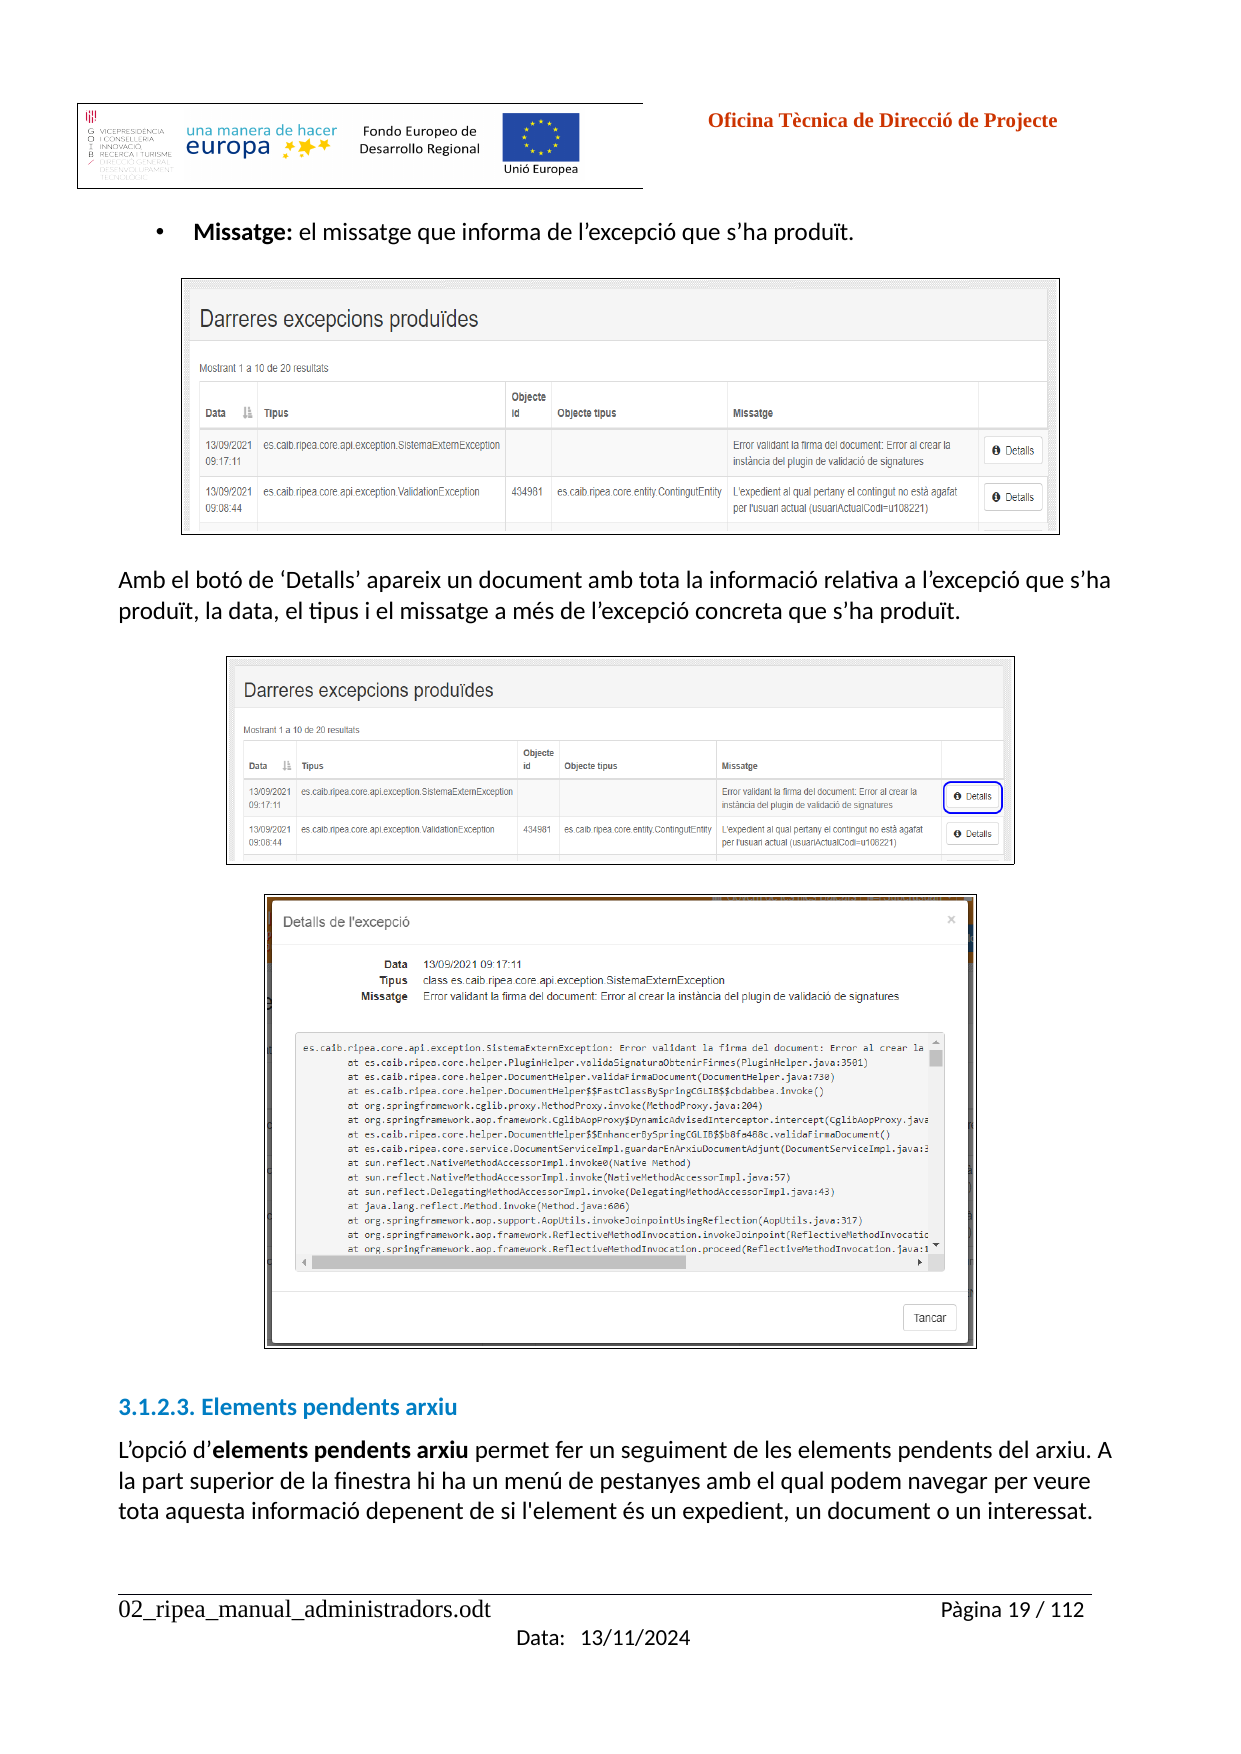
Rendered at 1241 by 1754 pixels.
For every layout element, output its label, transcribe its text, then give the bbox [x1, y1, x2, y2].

picture [184, 108, 585, 182]
list Missatge: el missatge que informa de l’excepció que s’ha produït. [156, 216, 1122, 247]
picture [229, 659, 1012, 861]
picture [183, 280, 1057, 531]
text Amb el botó de ‘Detalls’ apareix un document amb tota la informació relativa a l’excepció que s’ha produït, la data, el tipus i el missatge a més de l’excepció concreta que s’ha produït. [118, 564, 1122, 626]
text L’opció d’elements pendents arxiu permet fer un seguiment de les elements pendents del arxiu. A la part superior de la finestra hi ha un menú de pestanyes amb el qual podem navegar per veure tota aquesta informació depenent de si l'element és un expedient, un document o un interessat. [118, 1434, 1122, 1526]
subtitle 3.1.2.3. Elements pendents arxiu [118, 1391, 1122, 1422]
picture [267, 897, 974, 1346]
picture [82, 108, 178, 182]
